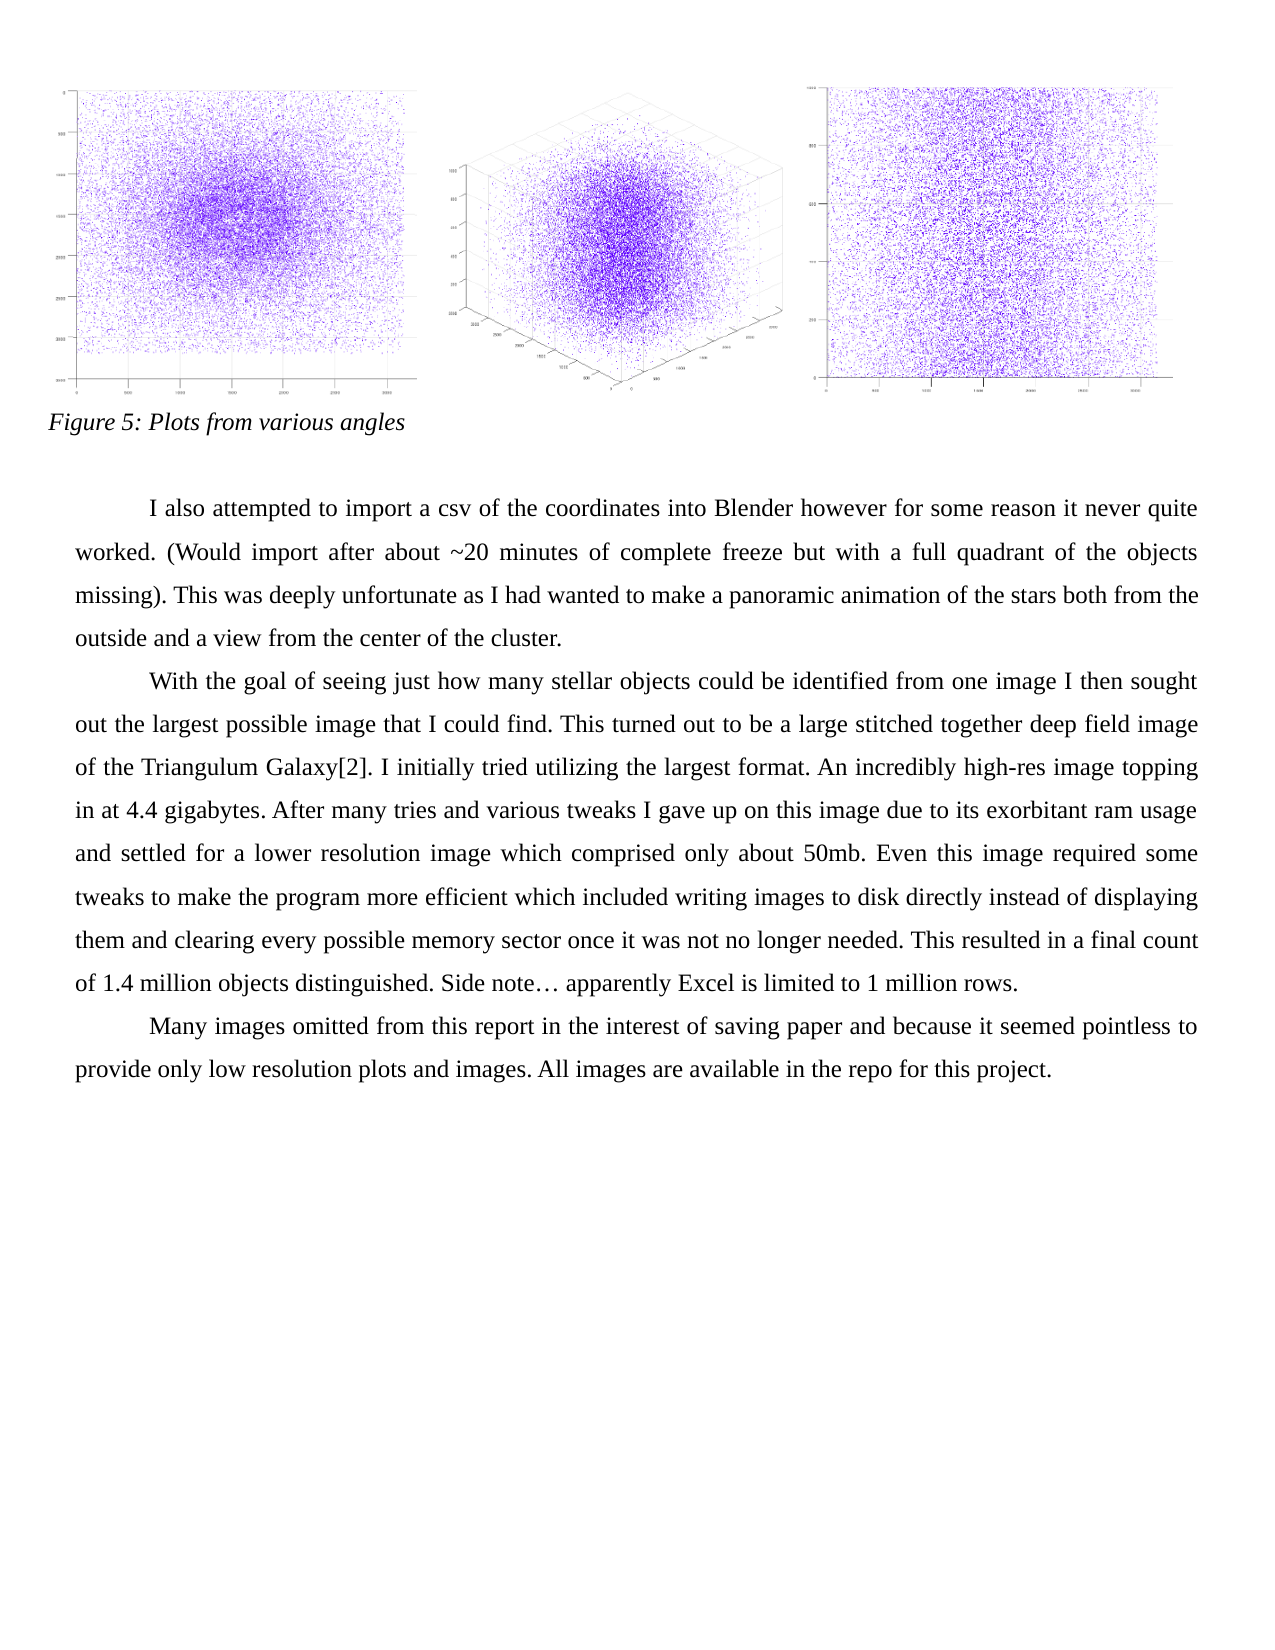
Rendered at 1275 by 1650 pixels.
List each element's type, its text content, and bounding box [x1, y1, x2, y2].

picture [48, 77, 1173, 402]
text I also attempted to import a csv of the coordinates into Blender however for some reason it never quite worked. (Would import after about ~20 minutes of complete freeze but with a full quadrant of the objects missing). This was deeply unfortunate as I had wanted to make a panoramic animation of the stars both from the outside and a view from the center of the cluster. [75, 493, 1200, 652]
text Figure 5: Plots from various angles [48, 78, 1218, 436]
text With the goal of seeing just how many stellar objects could be identified from one image I then sought out the largest possible image that I could find. This turned out to be a large stitched together deep field image of the Triangulum Galaxy[2]. I initially tried utilizing the largest format. An incredibly high-res image topping in at 4.4 gigabytes. After many tries and various tweaks I gave up on this image due to its exorbitant ram usage and settled for a lower resolution image which comprised only about 50mb. Even this image required some tweaks to make the program more efficient which included writing images to disk directly instead of displaying them and clearing every possible memory sector once it was not no longer needed. This resulted in a final count of 1.4 million objects distinguished. Side note… apparently Excel is limited to 1 million rows. [75, 666, 1200, 997]
text Many images omitted from this report in the interest of saving paper and because it seemed pointless to provide only low resolution plots and images. All images are available in the repo for this project. [75, 1011, 1200, 1083]
